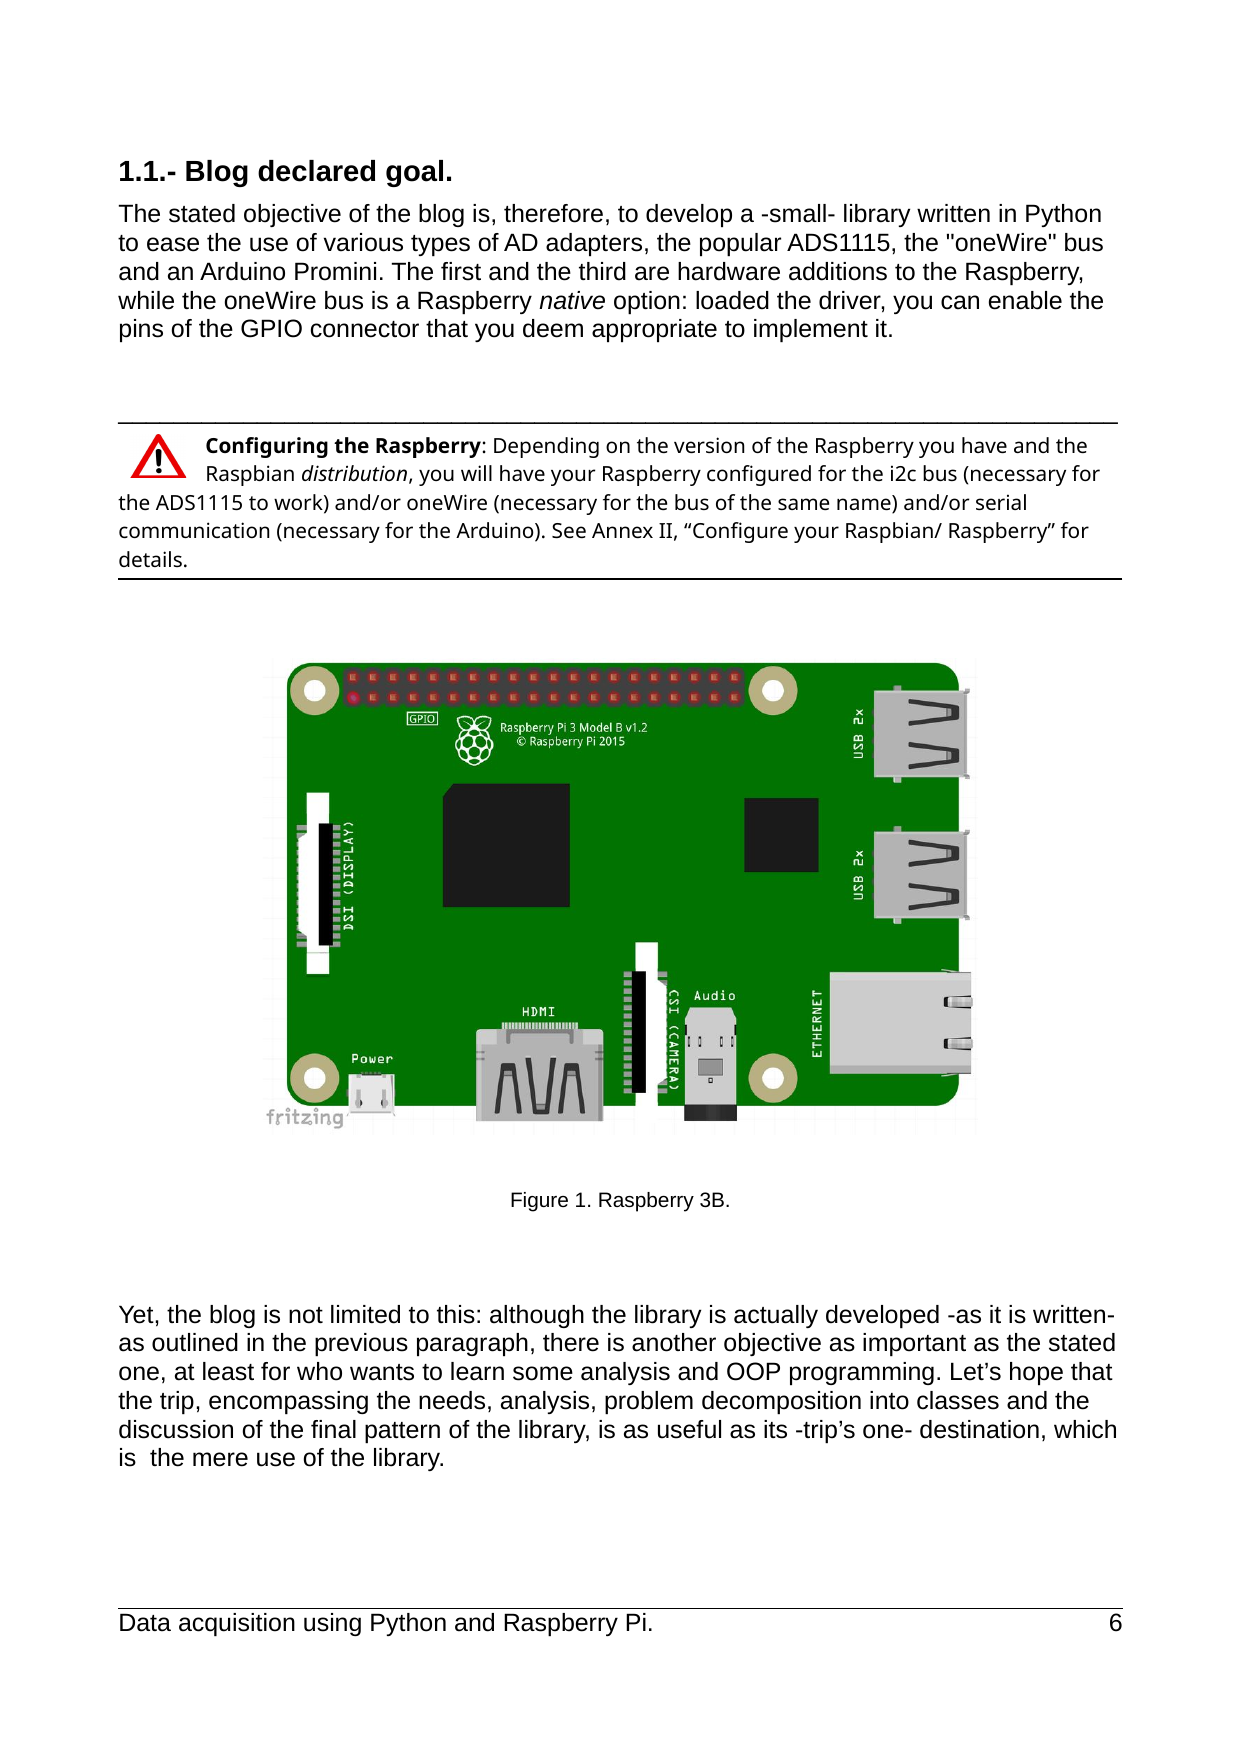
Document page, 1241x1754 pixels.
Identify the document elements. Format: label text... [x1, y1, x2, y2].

subtitle 1.1.- Blog declared goal. [118, 153, 1122, 187]
text Configuring the Raspberry: Depending on the version of the Raspberry you have and the Raspbian distribution, you will have your Raspberry configured for the i2c bus (necessary for the ADS1115 to work) and/or oneWire (necessary for the bus of the same name) and/or serial communication (necessary for the Arduino). See Annex II, “Configure your Raspbian/ Raspberry” for details. [118, 431, 1122, 578]
text ________________________________________________________________________ [118, 396, 1122, 425]
picture [130, 434, 187, 478]
text Yet, the blog is not limited to this: although the library is actually developed -as it is written- as outlined in the previous paragraph, there is another objective as important as the stated one, at least for who wants to learn some analysis and OOP programming. Let’s hope that the trip, encompassing the needs, analysis, problem decomposition into classes and the discussion of the final pattern of the library, is as useful as its -trip’s one- destination, which is the mere use of the library. [118, 1300, 1122, 1472]
picture [262, 658, 978, 1135]
text Figure 1. Raspberry 3B. [118, 1188, 1122, 1212]
text The stated objective of the blog is, therefore, to develop a -small- library written in Python to ease the use of various types of AD adapters, the popular ADS1115, the "oneWire" bus and an Arduino Promini. The first and the third are hardware additions to the Raspberry, while the oneWire bus is a Raspberry native option: loaded the driver, you can enable the pins of the GPIO connector that you deem appropriate to implement it. [118, 199, 1122, 343]
